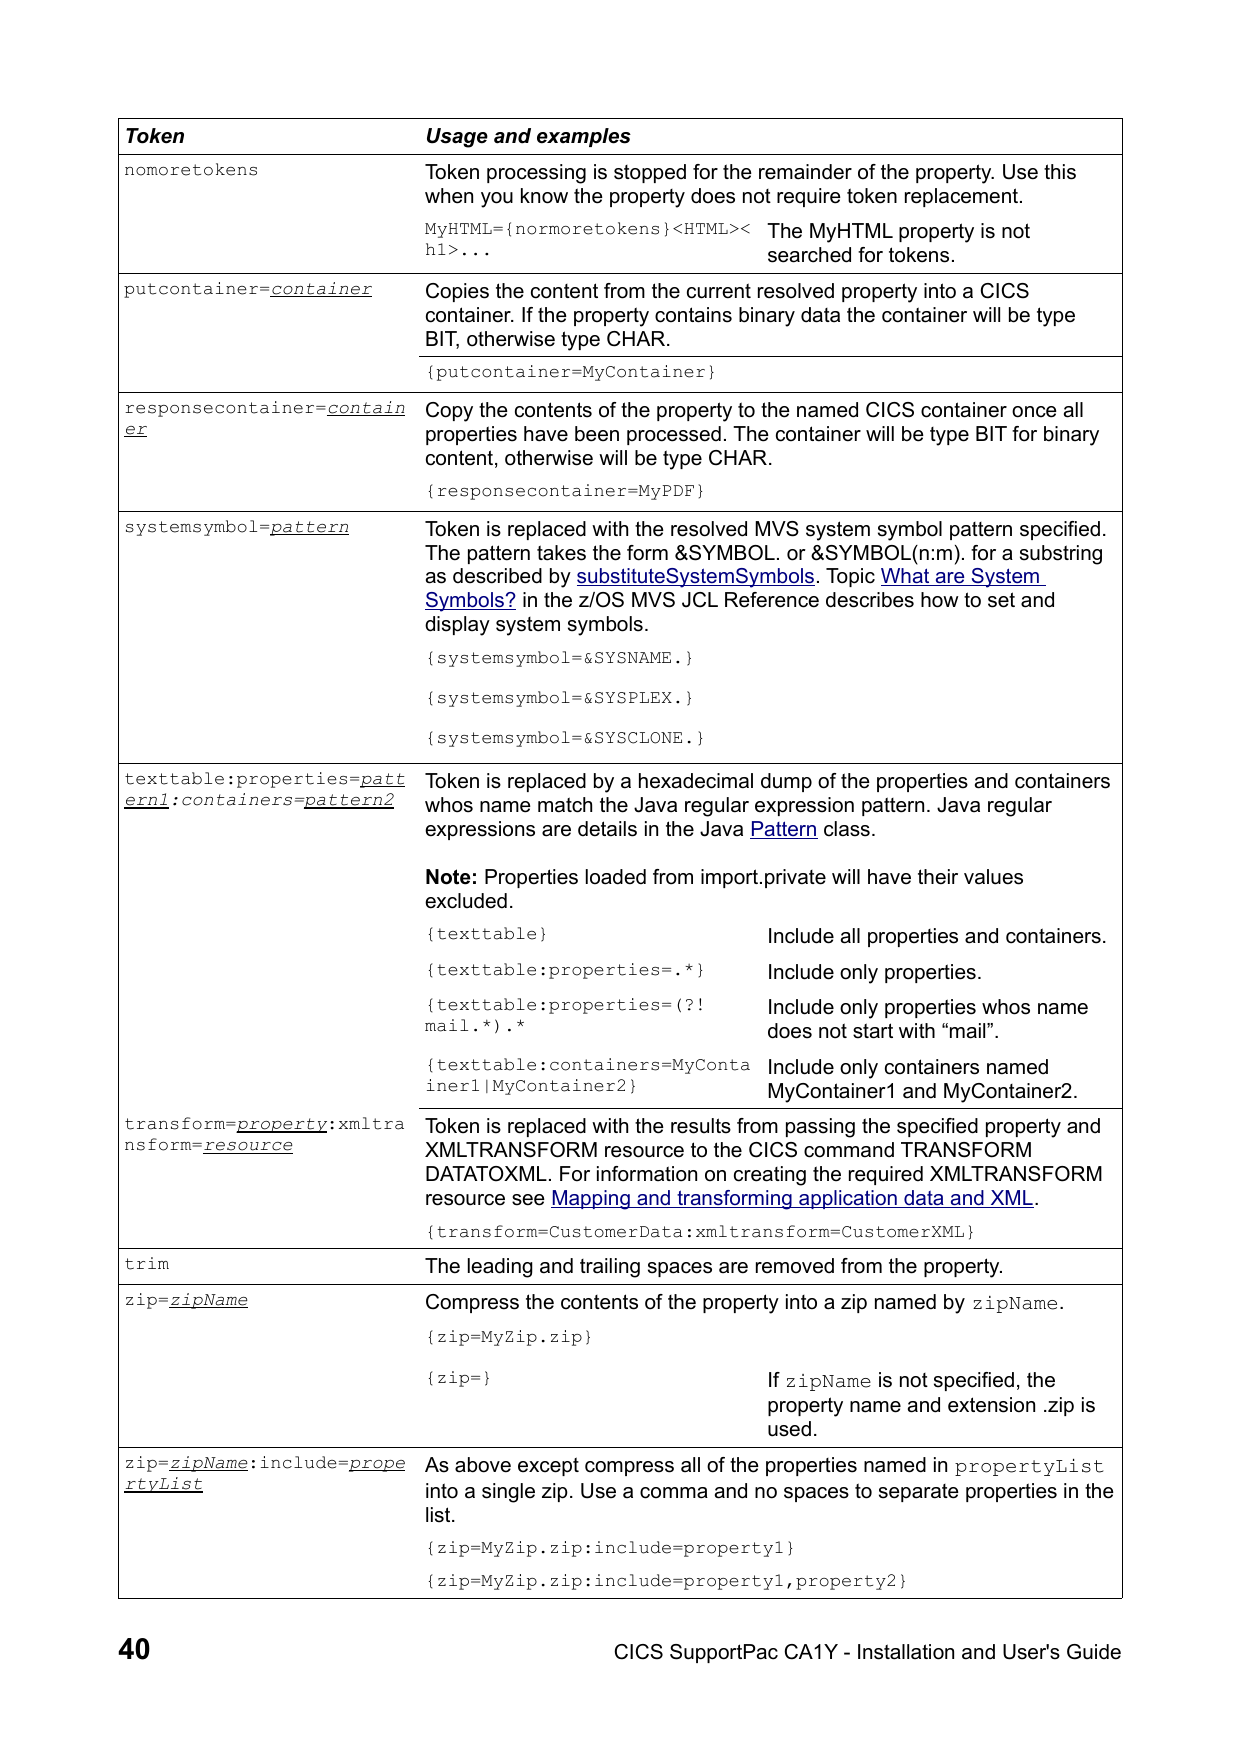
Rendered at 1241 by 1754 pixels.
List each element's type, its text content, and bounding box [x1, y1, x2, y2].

table_cell {systemsymbol=&SYSCLONE.} [419, 723, 761, 763]
table_cell {texttable:properties=(?!mail.*).* [419, 989, 761, 1049]
table_cell {systemsymbol=&SYSPLEX.} [419, 682, 761, 722]
table_cell {putcontainer=MyContainer} [419, 357, 761, 392]
table_cell Token is replaced with the resolved MVS system symbol pattern specified. The pattern takes the form &SYMBOL. or &SYMBOL(n:m). for a substring as described by substituteSystemSymbols. Topic What are System Symbols? in the z/OS MVS JCL Reference describes how to set and display system symbols. [419, 512, 1122, 642]
table_cell [761, 723, 1122, 763]
table_cell Token is replaced by a hexadecimal dump of the properties and containers whos name match the Java regular expression pattern. Java regular expressions are details in the Java Pattern class. Note: Properties loaded from import.private will have their values excluded. [419, 764, 1122, 918]
table_cell {transform=CustomerData:xmltransform=CustomerXML} [419, 1216, 1122, 1248]
table_header Usage and examples [419, 119, 1122, 154]
table_cell responsecontainer=container [119, 393, 419, 511]
table_cell [761, 475, 1122, 511]
table_cell {texttable} [419, 918, 761, 954]
table_cell Include only properties whos name does not start with “mail”. [761, 989, 1122, 1049]
table_cell nomoretokens [119, 155, 419, 273]
table_cell [761, 642, 1122, 682]
table_cell {responsecontainer=MyPDF} [419, 475, 761, 511]
table_cell [761, 1321, 1122, 1362]
table_cell {zip=MyZip.zip:include=property1} [419, 1532, 1122, 1565]
table_cell texttable:properties=pattern1:containers=pattern2 [119, 764, 419, 1108]
table_cell The leading and trailing spaces are removed from the property. [419, 1249, 1122, 1284]
table_cell Compress the contents of the property into a zip named by zipName. [419, 1285, 1122, 1321]
table_cell zip=zipName [119, 1285, 419, 1447]
table_cell transform=property:xmltransform=resource [119, 1108, 419, 1248]
table_cell {zip=MyZip.zip} [419, 1321, 761, 1362]
table_cell Token processing is stopped for the remainder of the property. Use this when you know the property does not require token replacement. [419, 155, 1122, 213]
table_cell Copies the content from the current resolved property into a CICS container. If the property contains binary data the container will be type BIT, otherwise type CHAR. [419, 274, 1122, 356]
table_header Token [119, 119, 419, 154]
table_cell MyHTML={normoretokens}<HTML><h1>... [419, 213, 761, 273]
table_cell {systemsymbol=&SYSNAME.} [419, 642, 761, 682]
table_cell [761, 357, 1122, 392]
table_cell Include all properties and containers. [761, 918, 1122, 954]
table_cell {texttable:containers=MyContainer1|MyContainer2} [419, 1049, 761, 1108]
table_cell putcontainer=container [119, 274, 419, 392]
table_cell trim [119, 1249, 419, 1284]
table_cell If zipName is not specified, the property name and extension .zip is used. [761, 1362, 1122, 1447]
table_cell The MyHTML property is not searched for tokens. [761, 213, 1122, 273]
table_cell Include only properties. [761, 954, 1122, 989]
table_cell zip=zipName:include=propertyList [119, 1448, 419, 1598]
table_cell Copy the contents of the property to the named CICS container once all properties have been processed. The container will be type BIT for binary content, otherwise will be type CHAR. [419, 393, 1122, 475]
table_cell Include only containers named MyContainer1 and MyContainer2. [761, 1049, 1122, 1108]
table_cell {texttable:properties=.*} [419, 954, 761, 989]
table_cell systemsymbol=pattern [119, 512, 419, 763]
table_cell [761, 682, 1122, 722]
table_cell {zip=} [419, 1362, 761, 1447]
table_cell {zip=MyZip.zip:include=property1,property2} [419, 1565, 1122, 1598]
table_cell As above except compress all of the properties named in propertyList into a single zip. Use a comma and no spaces to separate properties in the list. [419, 1448, 1122, 1532]
table_cell Token is replaced with the results from passing the specified property and XMLTRANSFORM resource to the CICS command TRANSFORM DATATOXML. For information on creating the required XMLTRANSFORM resource see Mapping and transforming application data and XML. [419, 1109, 1122, 1216]
